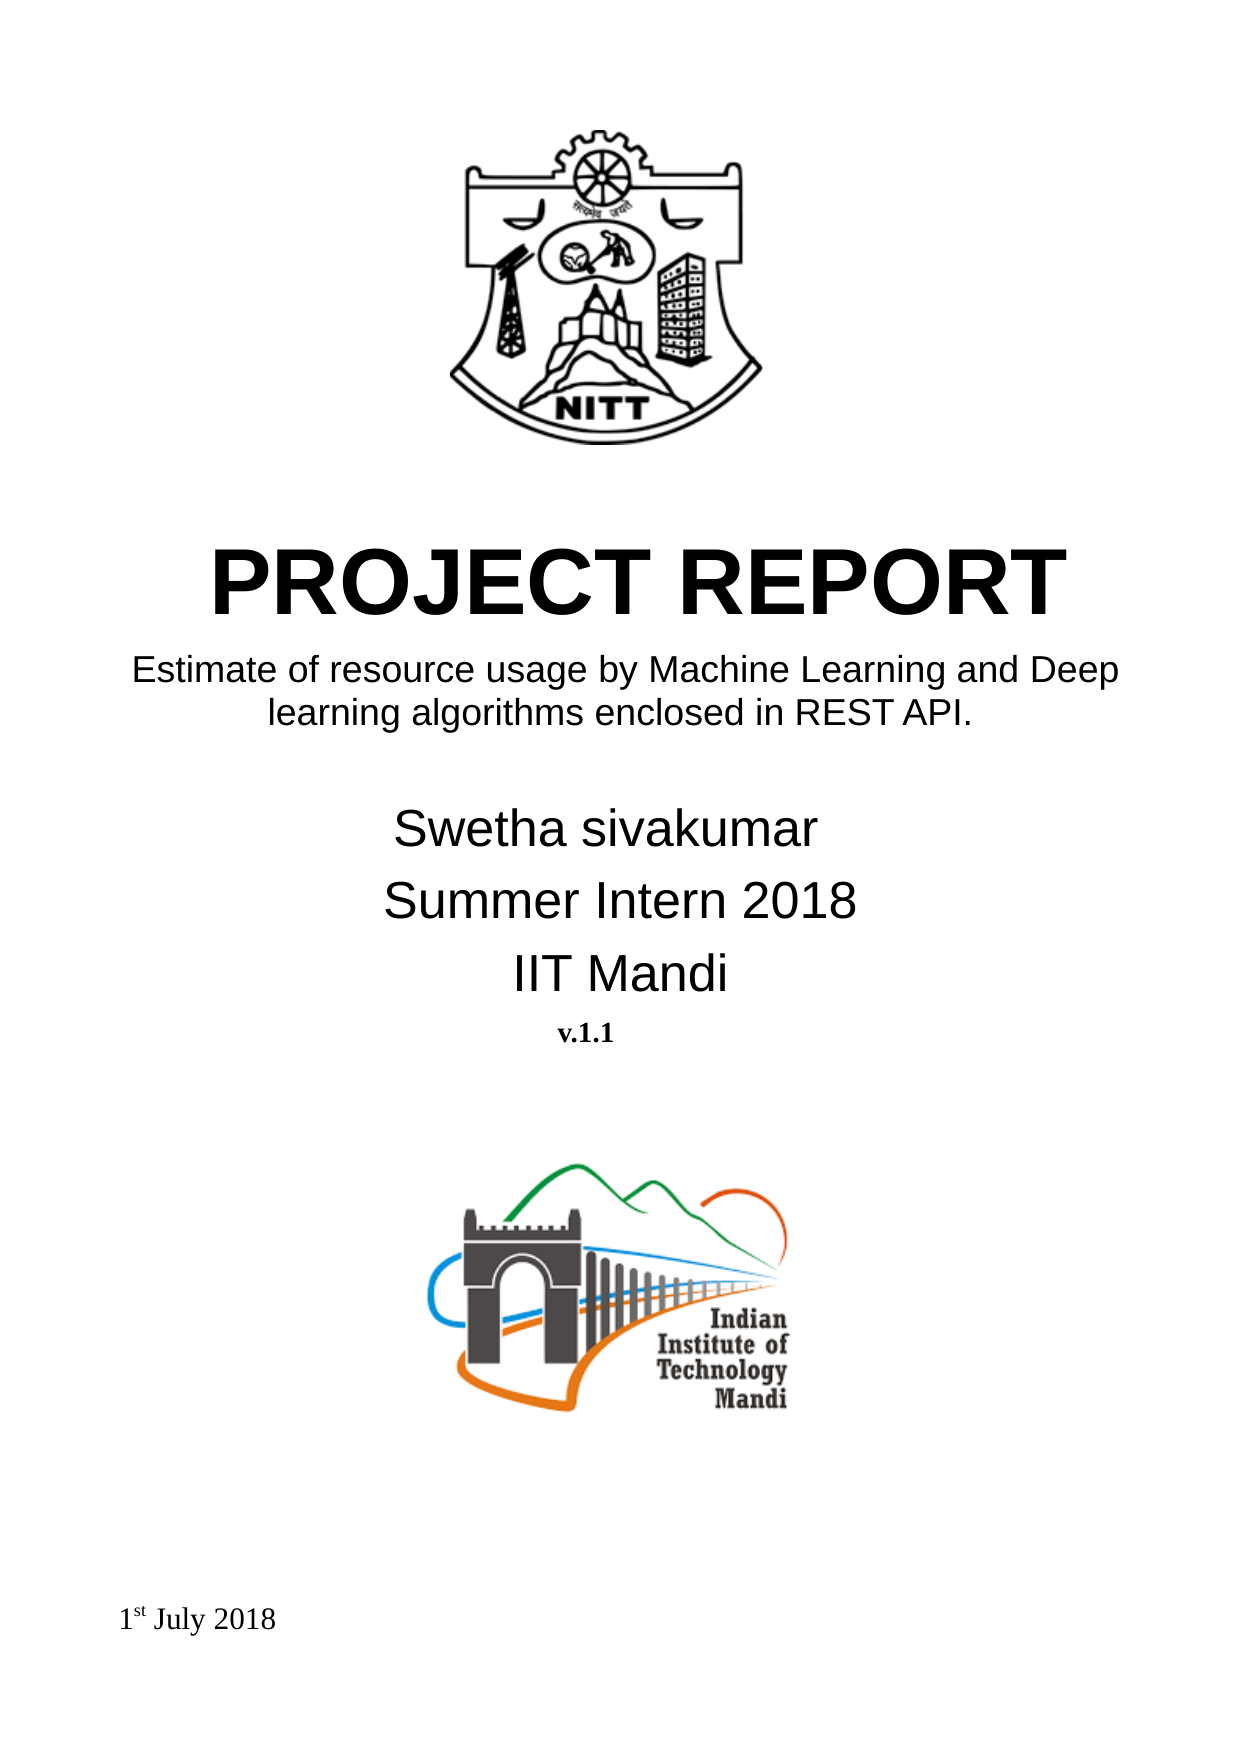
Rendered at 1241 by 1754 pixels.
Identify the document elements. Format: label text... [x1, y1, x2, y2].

title PROJECT REPORT [118, 526, 1122, 634]
subtitle Estimate of resource usage by Machine Learning and Deep learning algorithms enclosed in REST API. [118, 647, 1122, 733]
subtitle IIT Mandi [118, 942, 1122, 1002]
text v.1.1 [118, 1015, 1122, 1048]
subtitle Summer Intern 2018 [118, 870, 1122, 930]
subtitle Swetha sivakumar [118, 798, 1122, 858]
picture [449, 130, 763, 445]
picture [414, 1129, 807, 1444]
